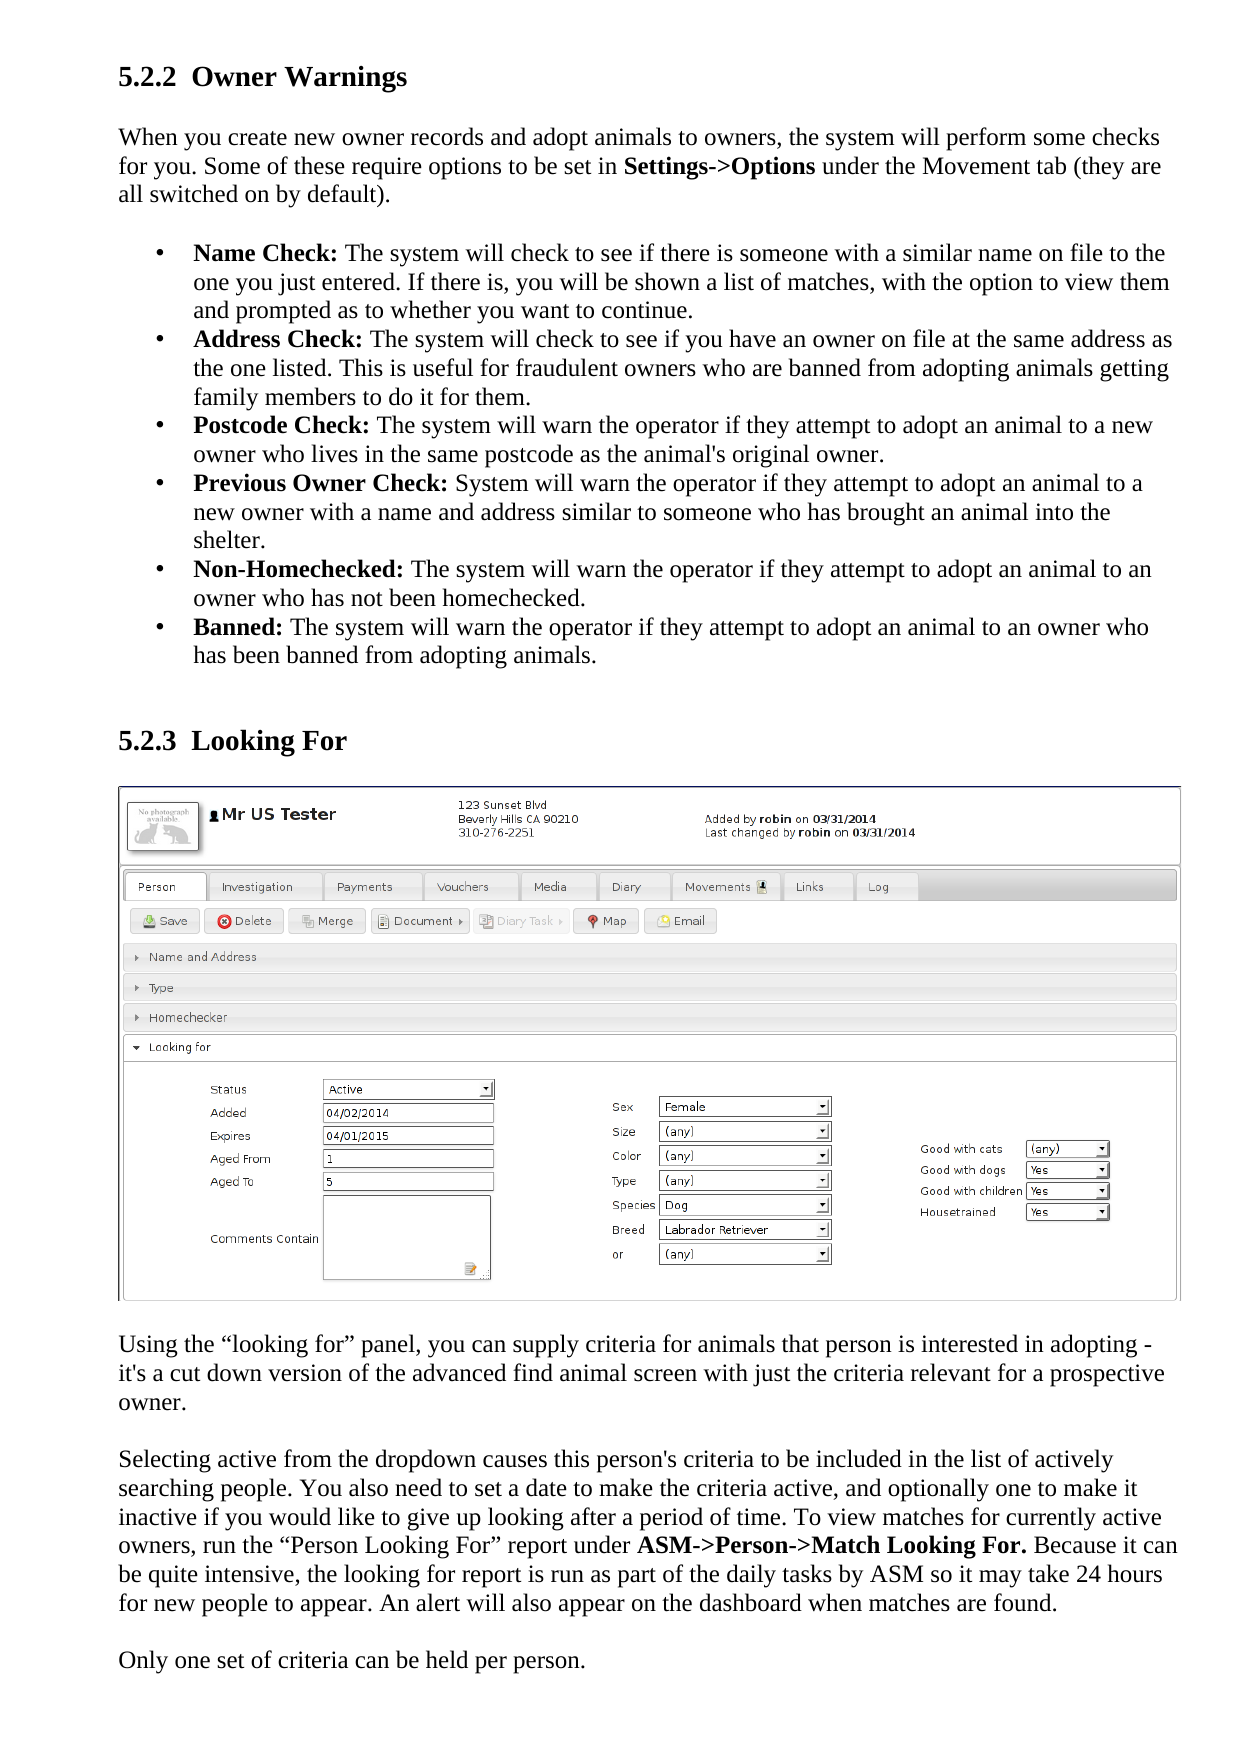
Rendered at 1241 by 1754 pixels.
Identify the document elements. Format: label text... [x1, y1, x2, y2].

text Using the “looking for” panel, you can supply criteria for animals that person is interested in adopting - it's a cut down version of the advanced find animal screen with just the criteria relevant for a prospective owner. [118, 1329, 1181, 1416]
subtitle Looking For [118, 723, 1181, 757]
list Banned: The system will warn the operator if they attempt to adopt an animal to an owner who has been banned from adopting animals. [156, 612, 1181, 669]
text Only one set of criteria can be held per person. [118, 1646, 1181, 1674]
list Non-Homechecked: The system will warn the operator if they attempt to adopt an animal to an owner who has not been homechecked. [156, 554, 1181, 612]
list Postcode Check: The system will warn the operator if they attempt to adopt an animal to a new owner who lives in the same postcode as the animal's original owner. [156, 410, 1181, 468]
subtitle Owner Warnings [118, 59, 1181, 93]
text When you create new owner records and adopt animals to owners, the system will perform some checks for you. Some of these require options to be set in Settings->Options under the Movement tab (they are all switched on by default). [118, 122, 1181, 208]
list Name Check: The system will check to see if there is someone with a similar name on file to the one you just entered. If there is, you will be shown a list of matches, with the option to view them and prompted as to whether you want to continue. [156, 238, 1181, 324]
picture [118, 786, 1182, 1301]
list Previous Owner Check: System will warn the operator if they attempt to adopt an animal to a new owner with a name and address similar to someone who has brought an animal into the shelter. [156, 468, 1181, 554]
text Selecting active from the dropdown causes this person's criteria to be included in the list of actively searching people. You also need to set a date to make the criteria active, and optionally one to make it inactive if you would like to give up looking after a period of time. To view matches for currently active owners, run the “Person Looking For” report under ASM->Person->Match Looking For. Because it can be quite intensive, the looking for report is run as part of the daily tasks by ASM so it may take 24 hours for new people to appear. An alert will also appear on the dashboard when matches are found. [118, 1444, 1181, 1617]
list Address Check: The system will check to see if you have an owner on file at the same address as the one listed. This is useful for fraudulent owners who are banned from adopting animals getting family members to do it for them. [156, 324, 1181, 410]
